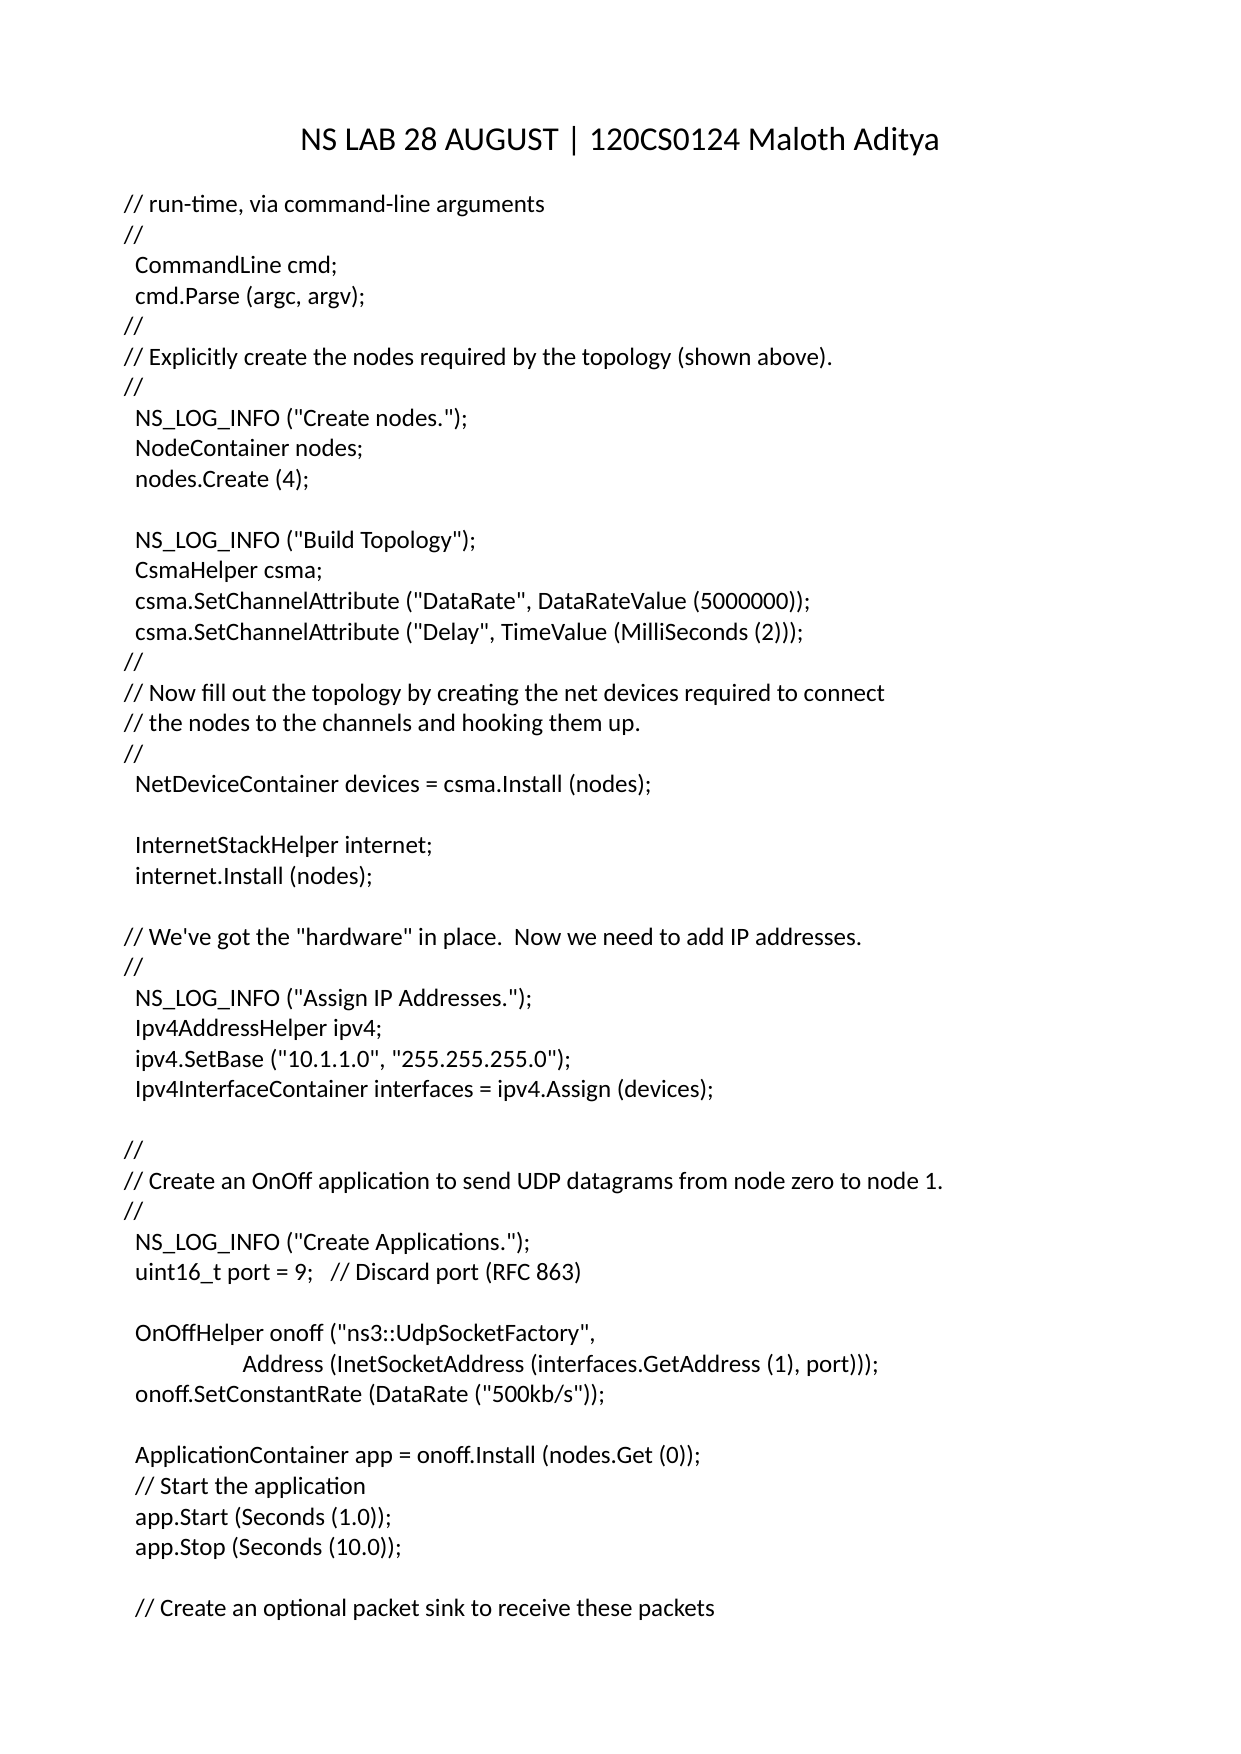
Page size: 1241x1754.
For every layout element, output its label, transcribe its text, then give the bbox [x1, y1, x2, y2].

text // Now fill out the topology by creating the net devices required to connect [118, 677, 1122, 707]
text csma.SetChannelAttribute ("Delay", TimeValue (MilliSeconds (2))); [118, 616, 1122, 646]
text CsmaHelper csma; [118, 554, 1122, 585]
text // [118, 371, 1122, 402]
text // [118, 1134, 1122, 1165]
text ApplicationContainer app = onoff.Install (nodes.Get (0)); [118, 1440, 1122, 1470]
text // [118, 951, 1122, 982]
text NodeContainer nodes; [118, 432, 1122, 463]
text ipv4.SetBase ("10.1.1.0", "255.255.255.0"); [118, 1043, 1122, 1073]
text // Explicitly create the nodes required by the topology (shown above). [118, 341, 1122, 371]
text InternetStackHelper internet; [118, 829, 1122, 860]
text uint16_t port = 9; // Discard port (RFC 863) [118, 1257, 1122, 1287]
text Address (InetSocketAddress (interfaces.GetAddress (1), port))); [118, 1348, 1122, 1379]
text // run-time, via command-line arguments [118, 188, 1122, 219]
text // Start the application [118, 1470, 1122, 1501]
text NS_LOG_INFO ("Create Applications."); [118, 1226, 1122, 1257]
text NS_LOG_INFO ("Build Topology"); [118, 524, 1122, 554]
text NS_LOG_INFO ("Assign IP Addresses."); [118, 982, 1122, 1012]
text cmd.Parse (argc, argv); [118, 280, 1122, 310]
text Ipv4AddressHelper ipv4; [118, 1012, 1122, 1043]
text NS_LOG_INFO ("Create nodes."); [118, 402, 1122, 432]
text onoff.SetConstantRate (DataRate ("500kb/s")); [118, 1379, 1122, 1409]
text NetDeviceContainer devices = csma.Install (nodes); [118, 768, 1122, 799]
text // [118, 310, 1122, 341]
text app.Stop (Seconds (10.0)); [118, 1531, 1122, 1562]
text // [118, 1196, 1122, 1226]
text // [118, 646, 1122, 677]
text nodes.Create (4); [118, 463, 1122, 493]
text csma.SetChannelAttribute ("DataRate", DataRateValue (5000000)); [118, 585, 1122, 616]
text // We've got the "hardware" in place. Now we need to add IP addresses. [118, 921, 1122, 951]
text // the nodes to the channels and hooking them up. [118, 707, 1122, 738]
text // [118, 219, 1122, 249]
text // [118, 738, 1122, 768]
text // Create an OnOff application to send UDP datagrams from node zero to node 1. [118, 1165, 1122, 1196]
text app.Start (Seconds (1.0)); [118, 1501, 1122, 1531]
text Ipv4InterfaceContainer interfaces = ipv4.Assign (devices); [118, 1073, 1122, 1104]
text internet.Install (nodes); [118, 860, 1122, 890]
text OnOffHelper onoff ("ns3::UdpSocketFactory", [118, 1318, 1122, 1348]
text // Create an optional packet sink to receive these packets [118, 1592, 1122, 1623]
text CommandLine cmd; [118, 249, 1122, 280]
